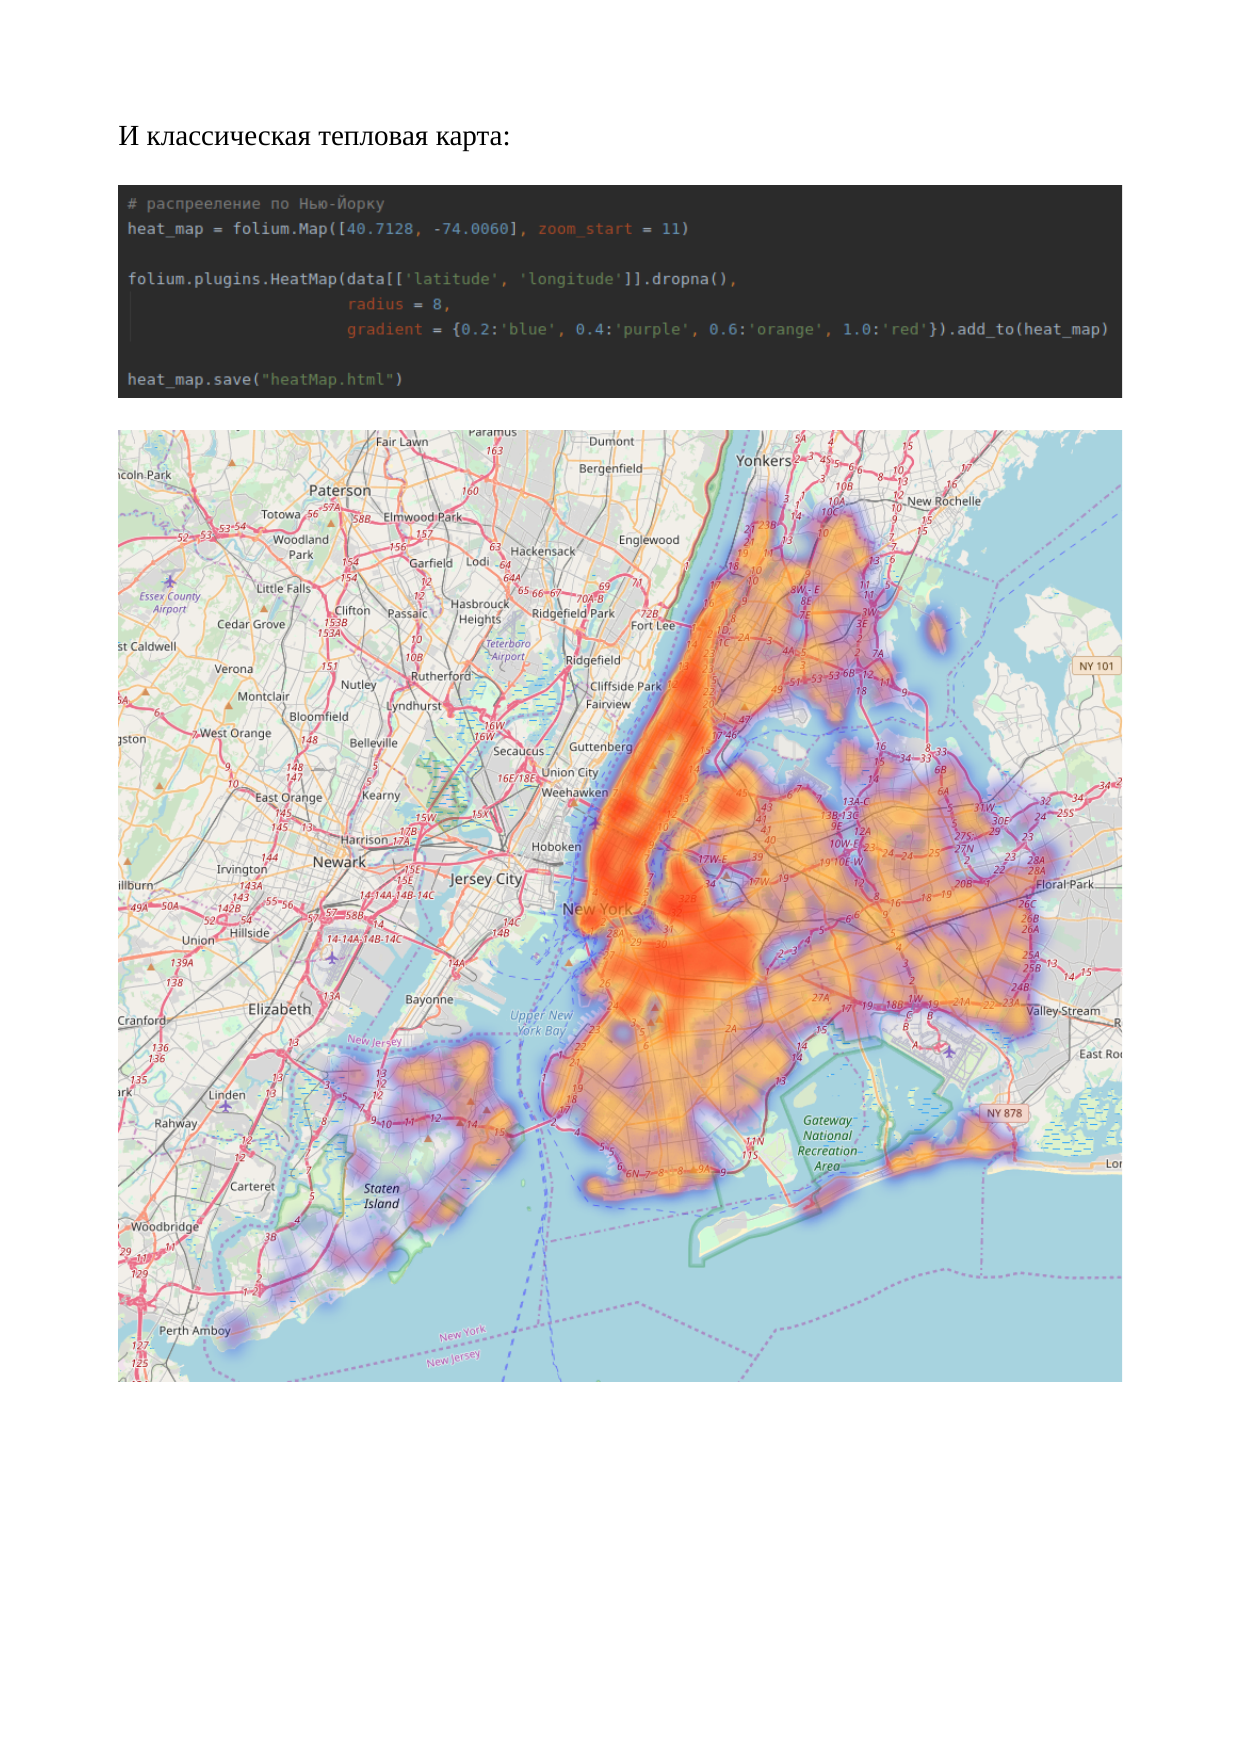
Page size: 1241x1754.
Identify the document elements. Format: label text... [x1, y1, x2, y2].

picture [118, 185, 1123, 398]
picture [118, 430, 1123, 1382]
text И классическая тепловая карта: [118, 118, 1122, 152]
